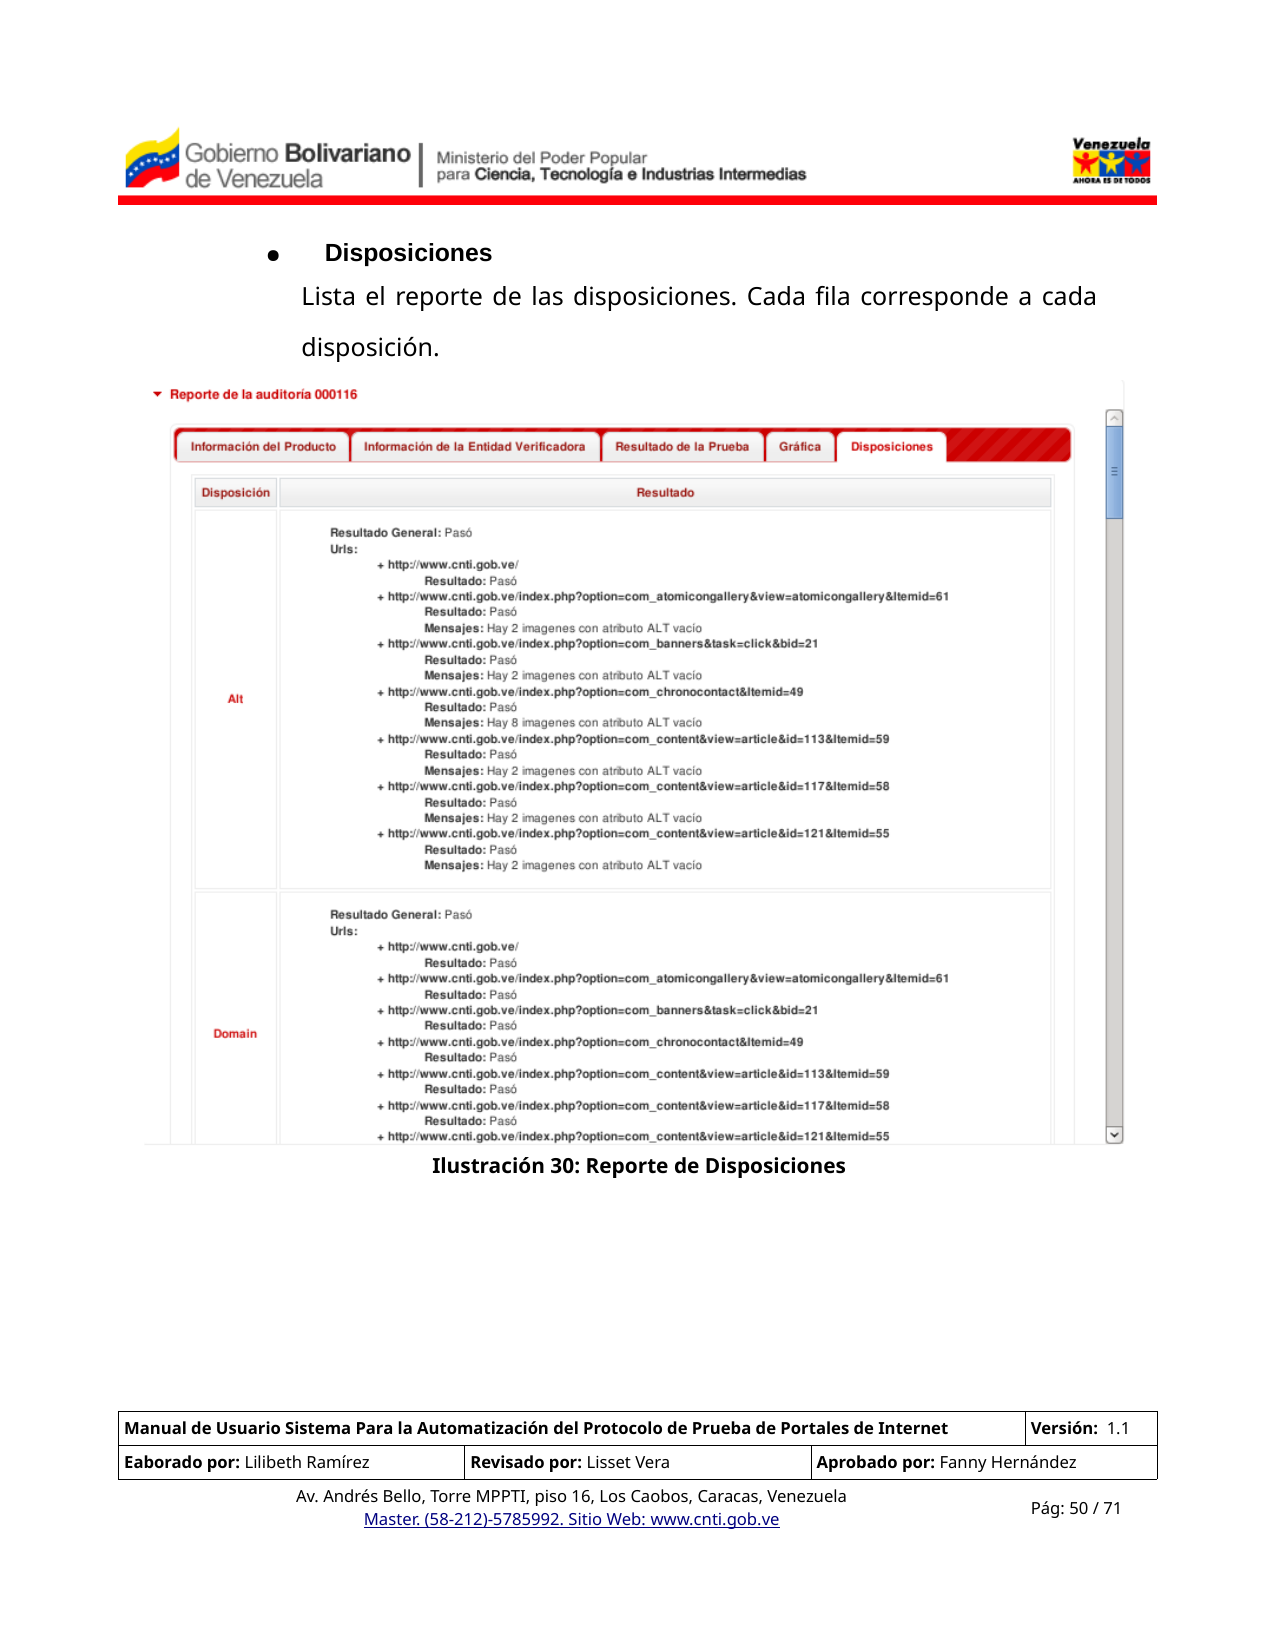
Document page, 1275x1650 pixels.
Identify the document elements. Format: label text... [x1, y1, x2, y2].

picture [118, 119, 1157, 205]
subtitle Disposiciones [266, 238, 1157, 266]
picture [144, 380, 1134, 1151]
text Lista el reporte de las disposiciones. Cada fila corresponde a cada disposición. [301, 279, 1098, 364]
text Ilustración 30: Reporte de Disposiciones [144, 1151, 1133, 1179]
